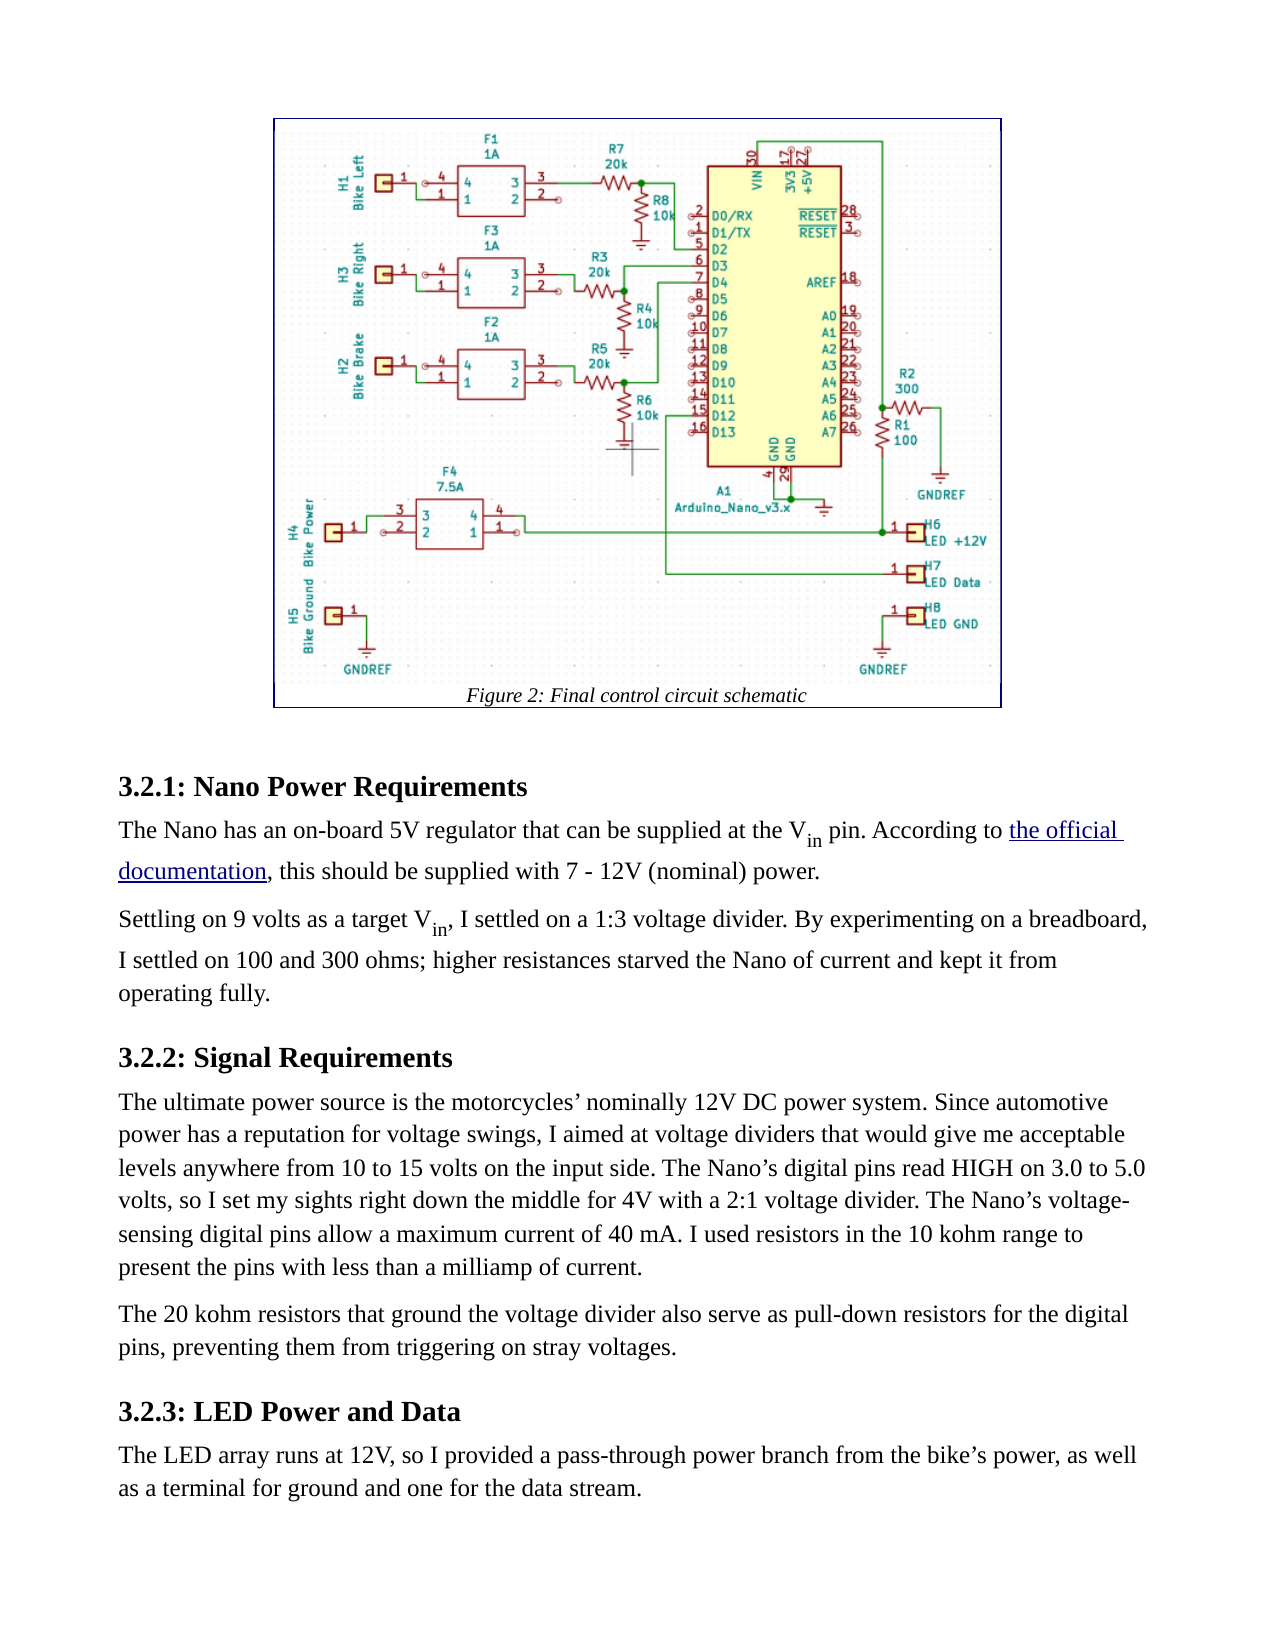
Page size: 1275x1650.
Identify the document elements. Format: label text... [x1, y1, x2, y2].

text Figure 2: Final control circuit schematic [275, 683, 1000, 707]
text The LED array runs at 12V, so I provided a pass-through power branch from the bike’s power, as well as a terminal for ground and one for the data stream. [118, 1441, 1157, 1502]
text Settling on 9 volts as a target Vin, I settled on a 1:3 voltage divider. By experimenting on a breadboard, I settled on 100 and 300 ohms; higher resistances starved the Nano of current and kept it from operating fully. [118, 904, 1157, 1007]
text The ultimate power source is the motorcycles’ nominally 12V DC power system. Since automotive power has a reputation for voltage swings, I aimed at voltage dividers that would give me acceptable levels anywhere from 10 to 15 volts on the input side. The Nano’s digital pins read HIGH on 3.0 to 5.0 volts, so I set my sights right down the middle for 4V with a 2:1 voltage divider. The Nano’s voltage-sensing digital pins allow a maximum current of 40 mA. I used resistors in the 10 kohm range to present the pins with less than a milliamp of current. [118, 1087, 1157, 1280]
text The Nano has an on-board 5V regulator that can be supplied at the Vin pin. According to the official documentation, this should be supplied with 7 - 12V (nominal) power. [118, 815, 1157, 885]
picture [274, 131, 1001, 683]
subtitle 3.2.3: LED Power and Data [118, 1394, 1157, 1428]
subtitle 3.2.2: Signal Requirements [118, 1041, 1157, 1074]
subtitle 3.2.1: Nano Power Requirements [118, 769, 1157, 802]
text The 20 kohm resistors that ground the voltage divider also serve as pull-down resistors for the digital pins, preventing them from triggering on stray voltages. [118, 1299, 1157, 1361]
